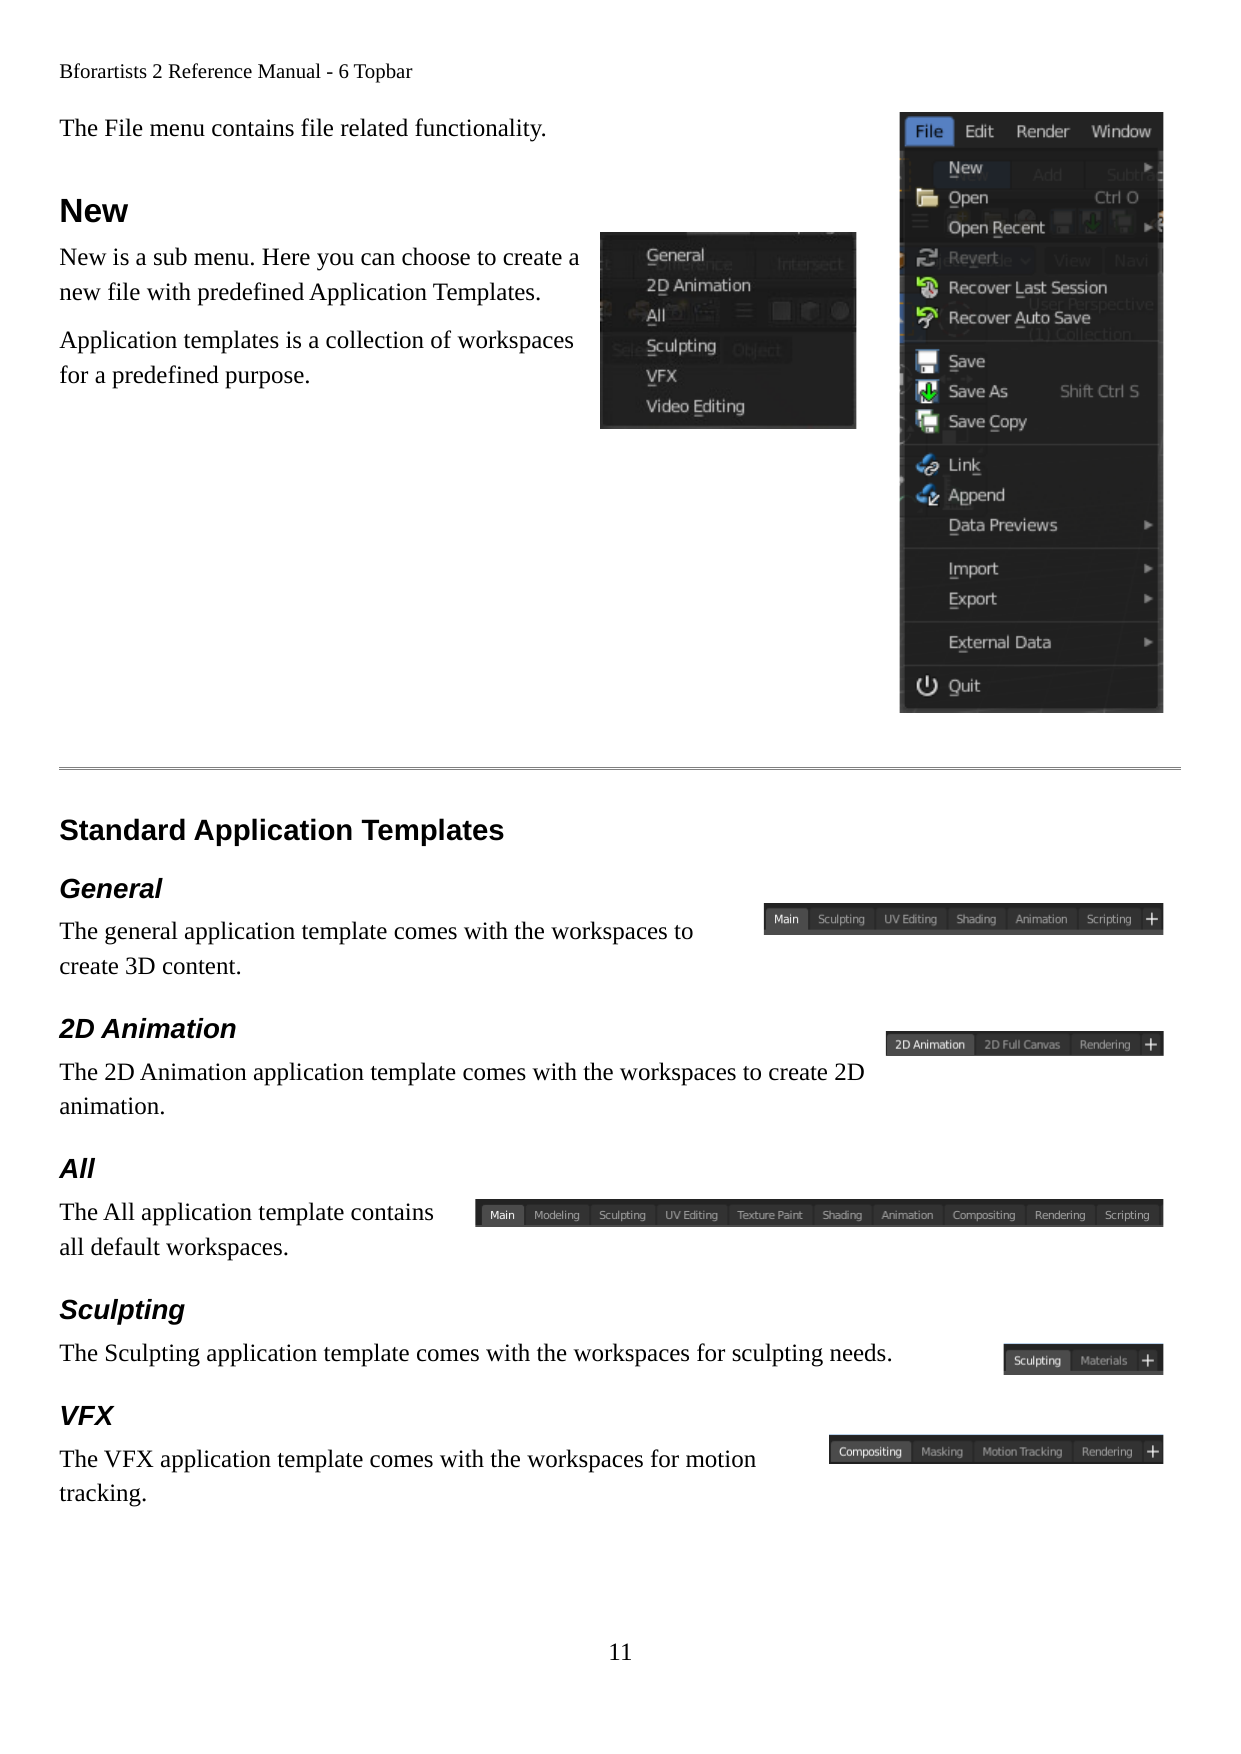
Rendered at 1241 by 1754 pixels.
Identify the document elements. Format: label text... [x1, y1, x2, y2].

text [857, 326, 899, 389]
subtitle New [59, 191, 899, 229]
text The All application template contains all default workspaces. [59, 1197, 1181, 1261]
subtitle General [59, 872, 1181, 904]
picture [475, 1199, 1164, 1227]
text The Sculpting application template comes with the workspaces for sculpting needs. [59, 1338, 1181, 1366]
picture [899, 112, 1164, 713]
subtitle Sculpting [59, 1293, 1181, 1325]
text The general application template comes with the workspaces to create 3D content. [59, 916, 1181, 980]
text Application templates is a collection of workspaces for a predefined purpose. [59, 326, 600, 389]
text [857, 242, 899, 305]
picture [600, 232, 857, 429]
picture [829, 1434, 1164, 1464]
subtitle Standard Application Templates [59, 813, 1181, 847]
subtitle VFX [59, 1399, 1181, 1431]
picture [885, 1031, 1164, 1056]
text The VFX application template comes with the workspaces for motion tracking. [59, 1444, 1181, 1507]
subtitle [1164, 191, 1181, 229]
picture [1003, 1343, 1164, 1375]
subtitle 2D Animation [59, 1012, 1181, 1044]
picture [763, 903, 1164, 935]
subtitle All [59, 1153, 1181, 1185]
text The File menu contains file related functionality. [59, 113, 899, 141]
text New is a sub menu. Here you can choose to create a new file with predefined Application Templates. [59, 242, 600, 305]
text The 2D Animation application template comes with the workspaces to create 2D animation. [59, 1057, 1181, 1120]
